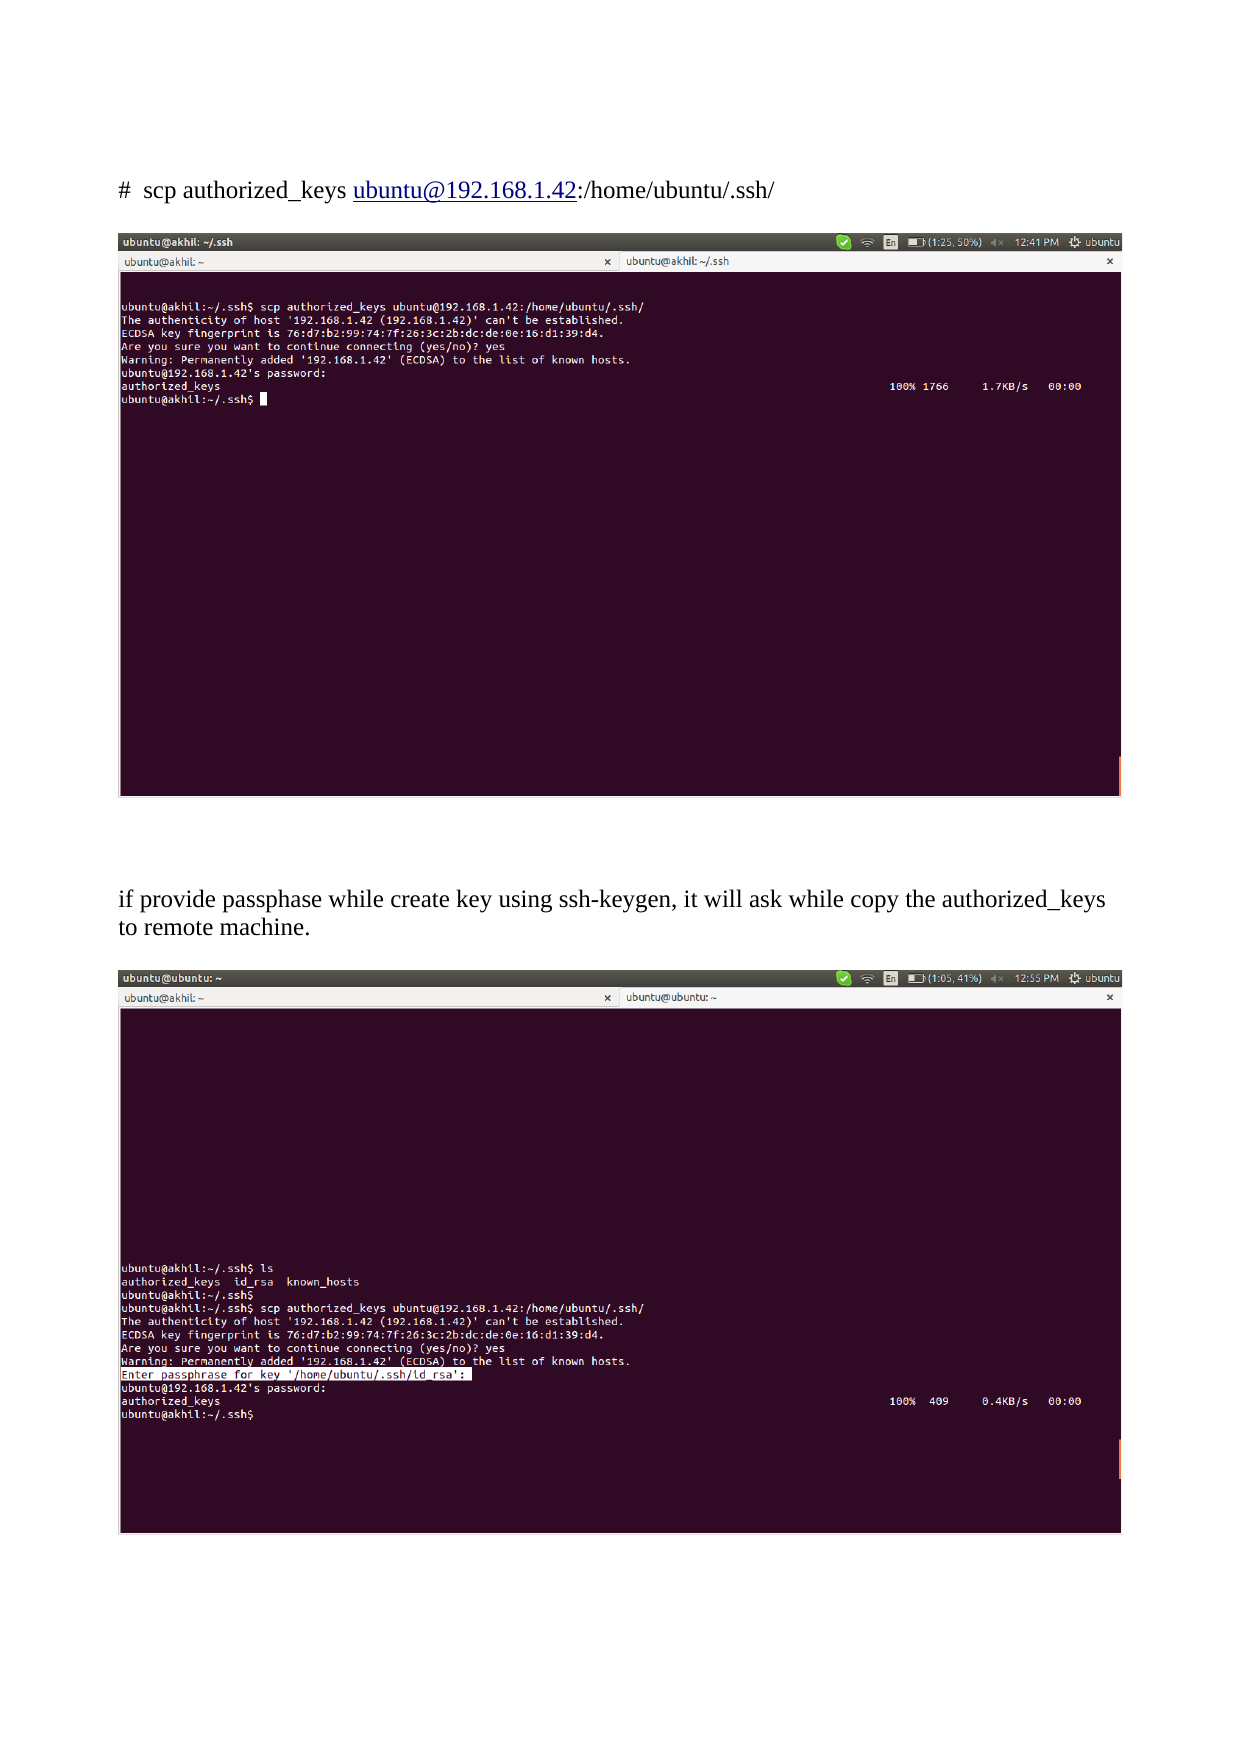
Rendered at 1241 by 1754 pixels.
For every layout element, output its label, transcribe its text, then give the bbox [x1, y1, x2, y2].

text if provide passphase while create key using ssh-keygen, it will ask while copy the authorized_keys to remote machine. [118, 884, 1122, 941]
text # scp authorized_keys ubuntu@192.168.1.42:/home/ubuntu/.ssh/ [118, 176, 1122, 204]
picture [118, 233, 1123, 798]
picture [118, 970, 1123, 1535]
